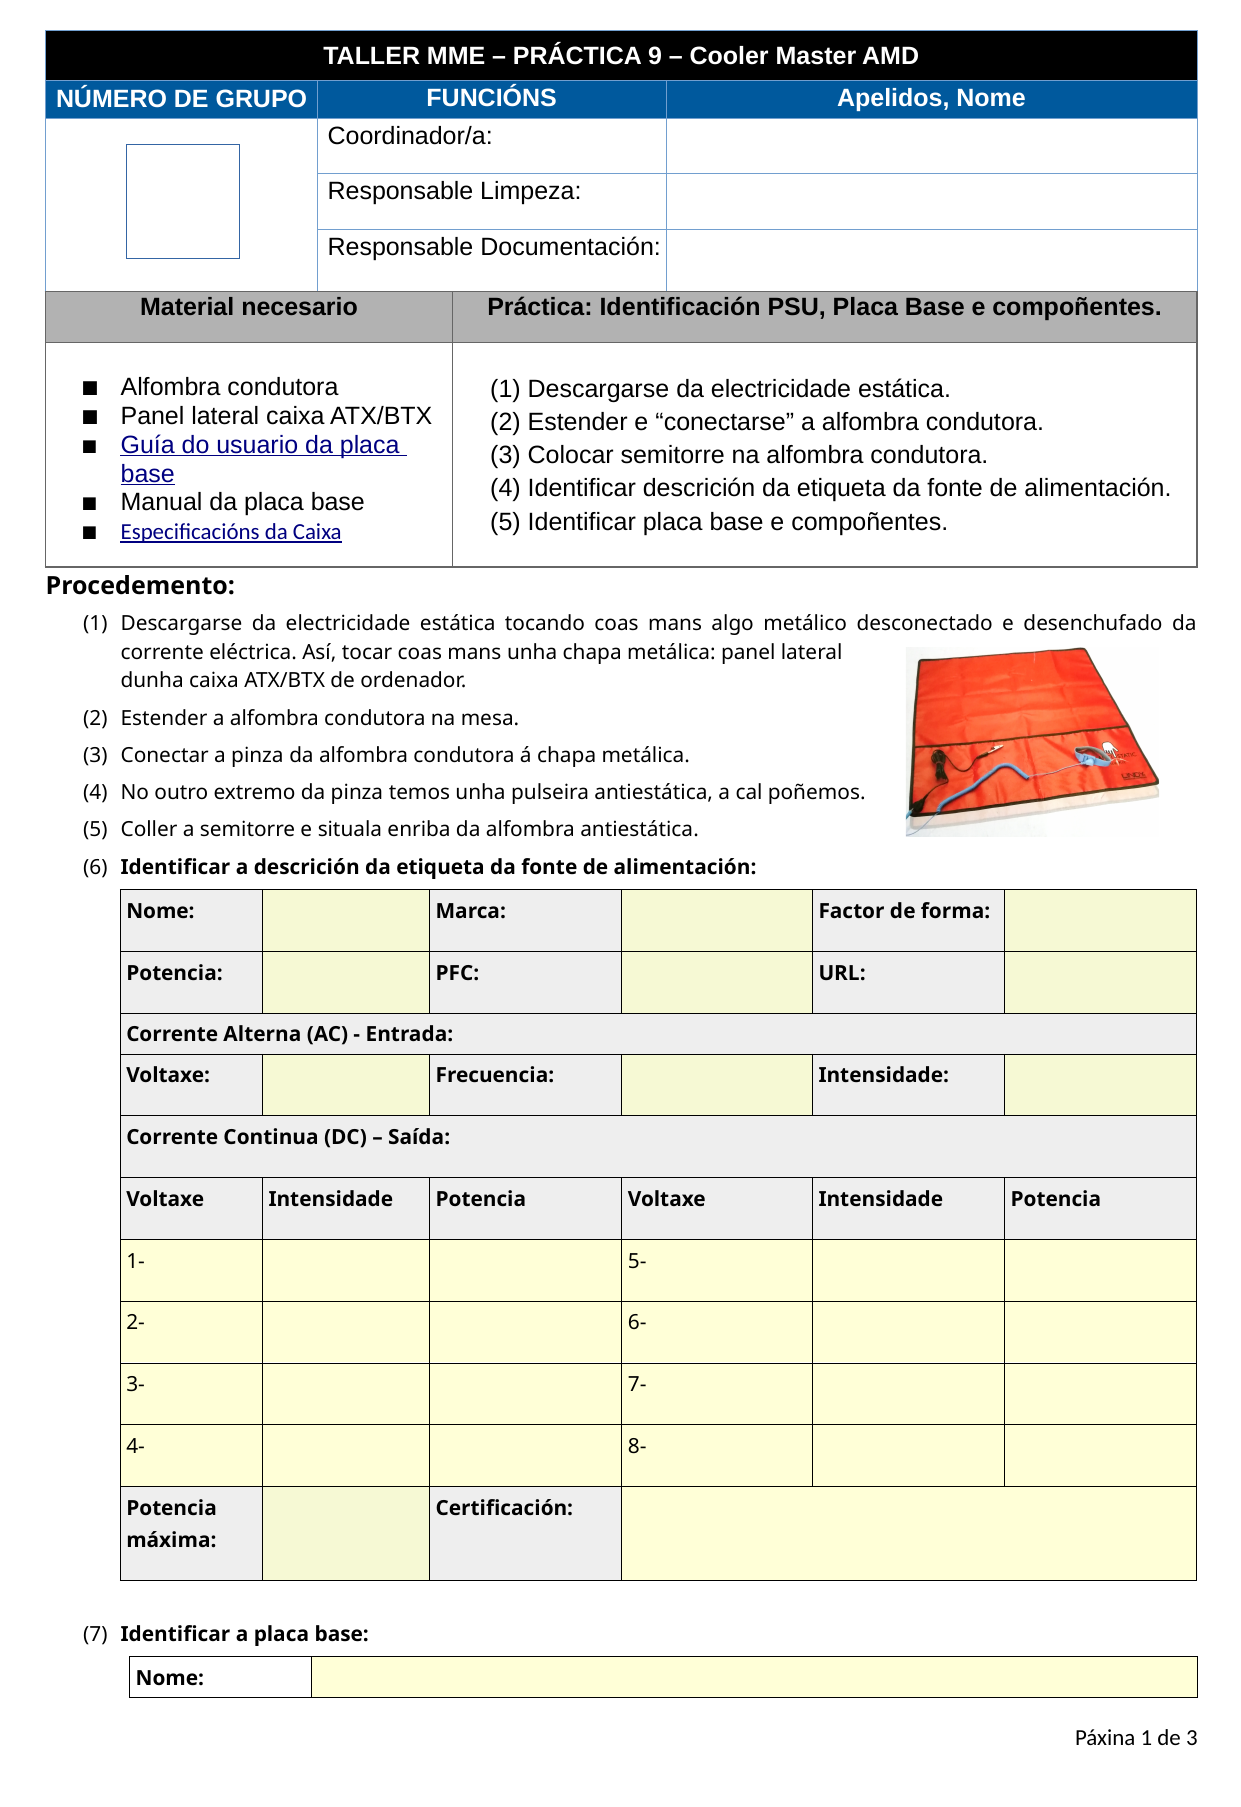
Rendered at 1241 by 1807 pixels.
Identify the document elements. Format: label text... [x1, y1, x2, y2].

table_cell 5- [622, 1240, 812, 1301]
table_cell Responsable Documentación: [318, 230, 666, 291]
table_cell [263, 1240, 429, 1301]
table_cell 8- [622, 1425, 812, 1486]
table_cell [813, 1364, 1004, 1424]
table_cell [813, 1425, 1004, 1486]
table_cell [430, 1240, 621, 1301]
table_cell [1005, 1302, 1196, 1362]
list Estender a alfombra condutora na mesa. [83, 703, 905, 731]
table_cell [622, 1487, 1196, 1580]
table_cell Frecuencia: [430, 1055, 621, 1115]
table_cell Certificación: [430, 1487, 621, 1580]
table_cell Intensidade [263, 1178, 429, 1239]
table_cell [622, 952, 812, 1013]
table_cell Descargarse da electricidade estática. Estender e “conectarse” a alfombra condutora. Colocar semitorre na alfombra condutora. Identificar descrición da etiqueta da fonte de alimentación. Identificar placa base e compoñentes. [453, 343, 1196, 566]
text Procedemento: [45, 568, 1197, 602]
table_cell [667, 230, 1197, 291]
table_cell Voltaxe [121, 1178, 262, 1239]
table_cell 6- [622, 1302, 812, 1362]
list Identificar a placa base: [83, 1619, 1197, 1647]
table_cell [813, 1240, 1004, 1301]
list [1160, 703, 1197, 731]
table_cell [667, 174, 1197, 229]
table_cell [430, 1302, 621, 1362]
table_header Factor de forma: [813, 890, 1004, 951]
table_cell 4- [121, 1425, 262, 1486]
table_cell Voltaxe [622, 1178, 812, 1239]
table_cell [1005, 1425, 1196, 1486]
table_cell FUNCIÓNS [318, 81, 666, 118]
table_header Nome: [130, 1657, 311, 1697]
table_cell Corrente Continua (DC) – Saída: [121, 1116, 1196, 1177]
table_cell [263, 1487, 429, 1580]
picture [905, 647, 1160, 837]
table_cell Coordinador/a: [318, 119, 666, 173]
table_cell [1005, 1055, 1196, 1115]
table_header Nome: [121, 890, 262, 951]
table_cell [430, 1364, 621, 1424]
table_cell [46, 119, 317, 291]
list Conectar a pinza da alfombra condutora á chapa metálica. [83, 740, 905, 768]
table_cell 2- [121, 1302, 262, 1362]
table_cell [263, 1364, 429, 1424]
table_cell [813, 1302, 1004, 1362]
table_cell [263, 1425, 429, 1486]
table_cell URL: [813, 952, 1004, 1013]
table_header Práctica: Identificación PSU, Placa Base e compoñentes. [453, 292, 1196, 342]
table_header [1005, 890, 1196, 951]
list [1160, 665, 1197, 694]
table_header TALLER MME – PRÁCTICA 9 – Cooler Master AMD [46, 31, 1197, 80]
table_cell 3- [121, 1364, 262, 1424]
table_cell PFC: [430, 952, 621, 1013]
table_cell [263, 1055, 429, 1115]
table_cell Alfombra condutora Panel lateral caixa ATX/BTX Guía do usuario da placa base Manual da placa base Especificacións da Caixa [46, 343, 452, 566]
table_cell Voltaxe: [121, 1055, 262, 1115]
table_cell 7- [622, 1364, 812, 1424]
table_cell Potencia: [121, 952, 262, 1013]
table_cell Potencia máxima: [121, 1487, 262, 1580]
table_cell [263, 1302, 429, 1362]
table_cell [430, 1425, 621, 1486]
table_header Material necesario [46, 292, 452, 342]
table_cell Potencia [1005, 1178, 1196, 1239]
table_cell [622, 1055, 812, 1115]
list dunha caixa ATX/BTX de ordenador. [83, 665, 905, 694]
table_header [622, 890, 812, 951]
table_cell [1005, 1364, 1196, 1424]
list Identificar a descrición da etiqueta da fonte de alimentación: [83, 852, 1197, 880]
table_cell [263, 952, 429, 1013]
table_header [263, 890, 429, 951]
table_header [312, 1657, 1197, 1697]
table_cell NÚMERO DE GRUPO [46, 81, 317, 118]
list Coller a semitorre e situala enriba da alfombra antiestática. [83, 814, 1197, 843]
table_cell 1- [121, 1240, 262, 1301]
table_cell Intensidade [813, 1178, 1004, 1239]
list No outro extremo da pinza temos unha pulseira antiestática, a cal poñemos. [83, 777, 905, 806]
list Descargarse da electricidade estática tocando coas mans algo metálico desconectado e desenchufado da corrente eléctrica. Así, tocar coas mans unha chapa metálica: panel lateral [83, 608, 1197, 665]
table_cell [1005, 952, 1196, 1013]
table_cell [1005, 1240, 1196, 1301]
table_cell [667, 119, 1197, 173]
table_header Marca: [430, 890, 621, 951]
table_cell Corrente Alterna (AC) - Entrada: [121, 1014, 1196, 1054]
table_cell Intensidade: [813, 1055, 1004, 1115]
table_cell Potencia [430, 1178, 621, 1239]
table_cell Responsable Limpeza: [318, 174, 666, 229]
table_cell Apelidos, Nome [667, 81, 1197, 118]
